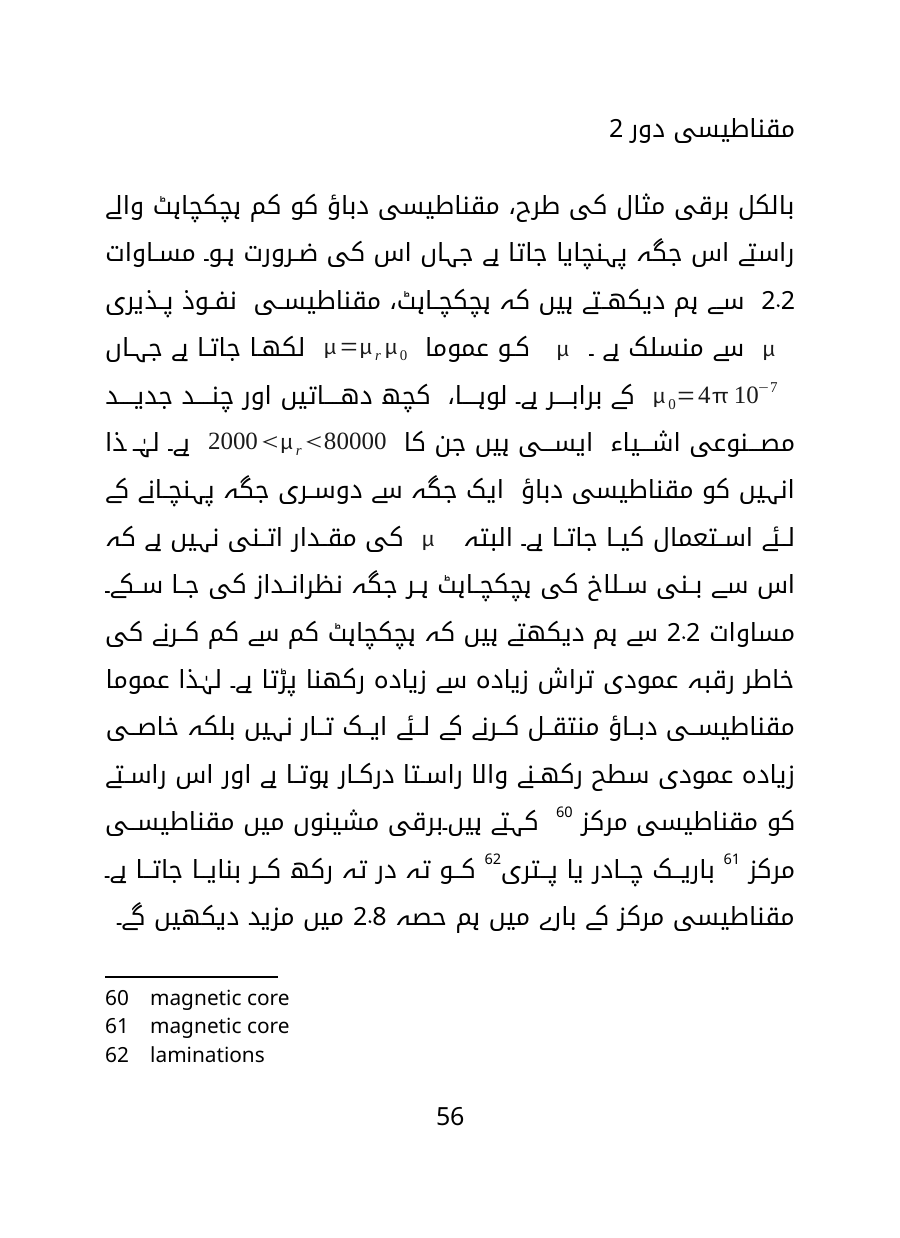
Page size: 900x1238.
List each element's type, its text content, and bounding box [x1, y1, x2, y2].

text magnetic core [105, 983, 795, 1012]
text laminations [105, 1040, 795, 1068]
text magnetic core [105, 1012, 795, 1040]
text بالکل برقی مثال کی طرح، مقناطیسی دباؤ کو کم ہچکچاہٹ والے راستے اس جگہ پہنچایا جاتا ہے جہاں اس کی ضرورت ہو۔ مساوات 2.2 سے ہم دیکھتے ہیں کہ ہچکچاہٹ، مقناطیسی نفوذ پذیریسے منسلک ہے ۔ کو عمومالکھا جاتا ہے جہاں کے برابر ہے۔ لوہا، کچھ دھاتیں اور چند جدید مصنوعی اشیاء ایسی ہیں جن کاہے۔ لہٰذا انہیں کو مقناطیسی دباؤ ایک جگہ سے دوسری جگہ پہنچانے کے لئے استعمال کیا جاتا ہے۔ البتہ کی مقدار اتنی نہیں ہے کہ اس سے بنی سلاخ کی ہچکچاہٹ ہر جگہ نظرانداز کی جا سکے۔ مساوات 2.2 سے ہم دیکھتے ہیں کہ ہچکچاہٹ کم سے کم کرنے کی خاطر رقبہ عمودی تراش زیادہ سے زیادہ رکھنا پڑتا ہے۔ لہٰذا عموما مقناطیسی دباؤ منتقل کرنے کے لئے ایک تار نہیں بلکہ خاصی زیادہ عمودی سطح رکھنے والا راستا درکار ہوتا ہے اور اس راستے کو مقناطیسی مرکز کہتے ہیں۔برقی مشینوں میں مقناطیسی مرکز باریک چادر یا پتری کو تہ در تہ رکھ کر بنایا جاتا ہے۔ مقناطیسی مرکز کے بارے میں ہم حصہ 2.8 میں مزید دیکھیں گے۔ [105, 182, 795, 941]
